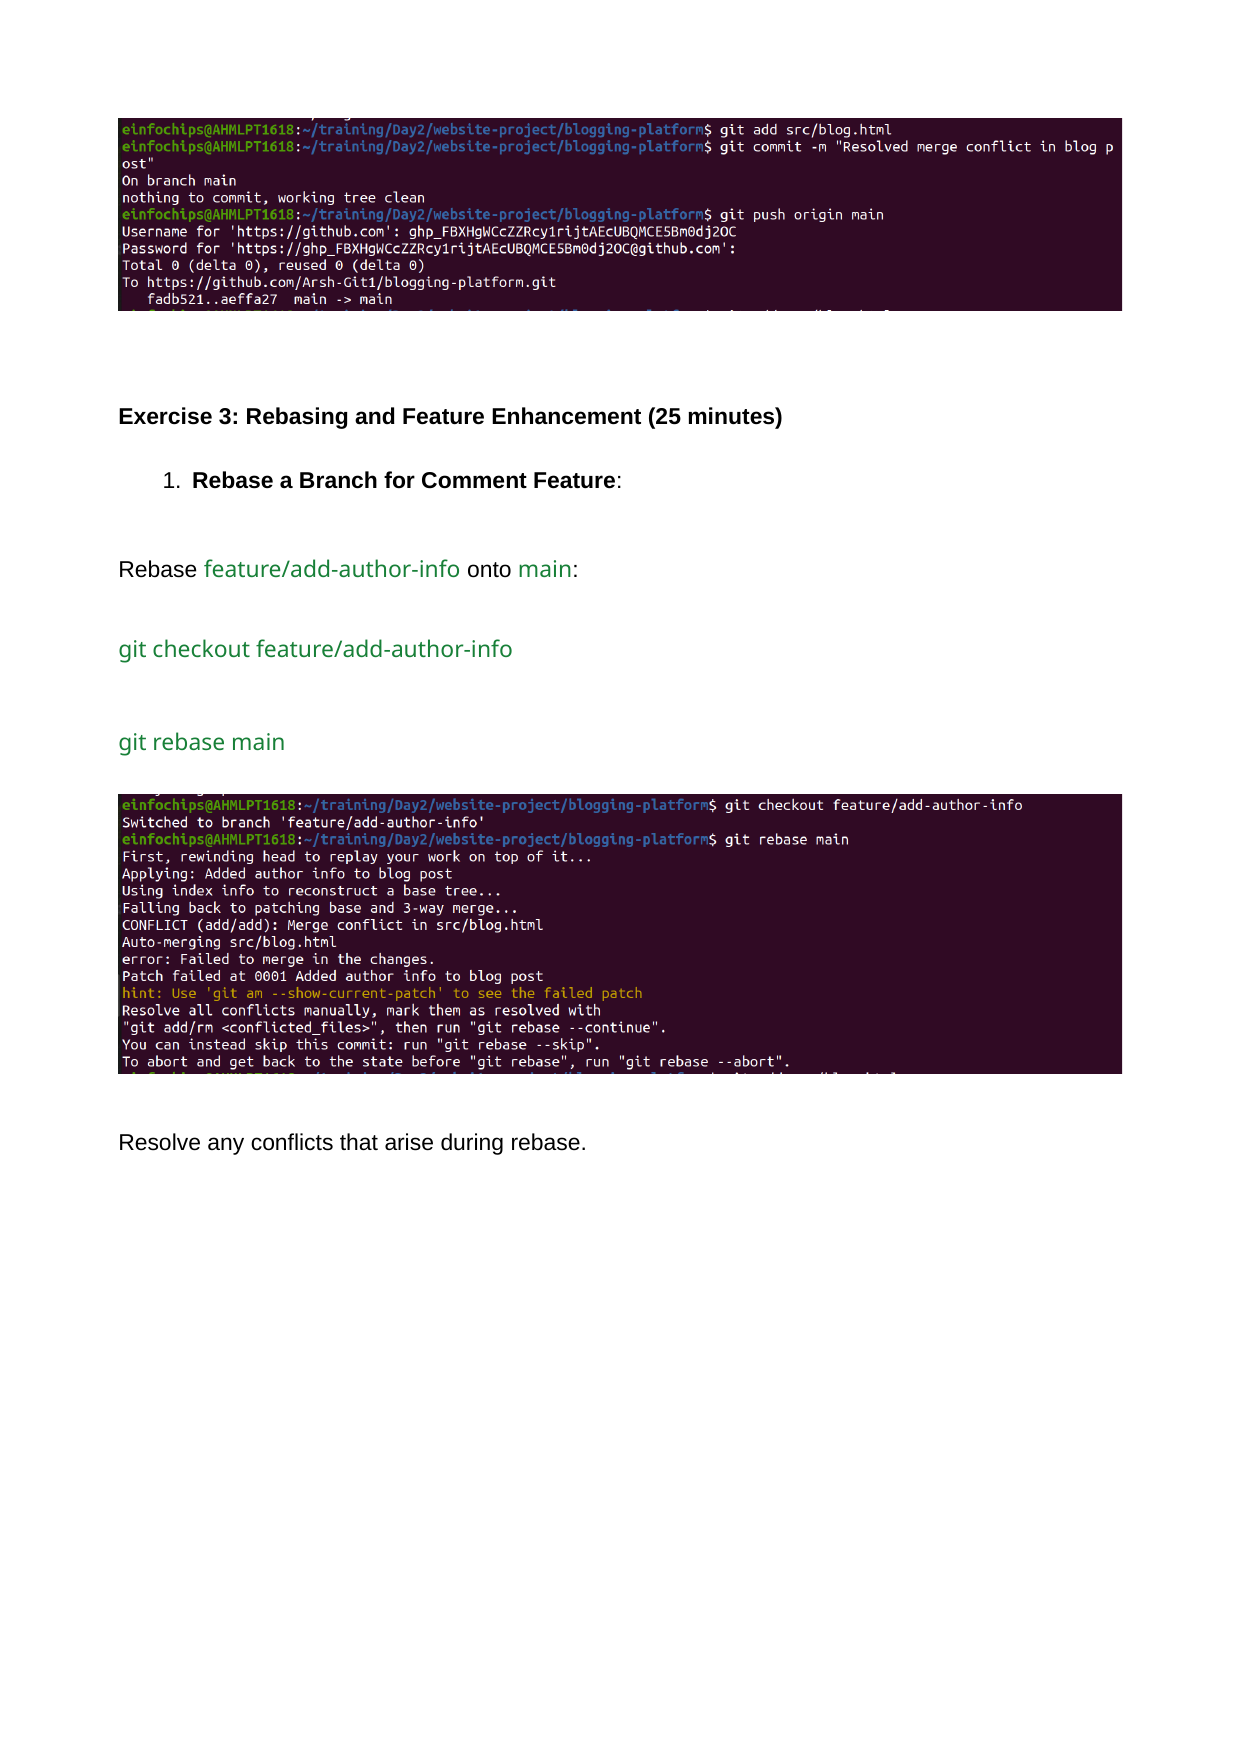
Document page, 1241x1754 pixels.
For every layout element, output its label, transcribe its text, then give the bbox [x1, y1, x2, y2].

text git rebase main [118, 726, 1122, 757]
text Rebase feature/add-author-info onto main: git checkout feature/add-author-info [118, 553, 1122, 664]
picture [118, 794, 1123, 1074]
picture [118, 118, 1123, 311]
list Rebase a Branch for Comment Feature: [162, 467, 1122, 493]
text Resolve any conflicts that arise during rebase. [118, 1129, 1122, 1155]
subtitle Exercise 3: Rebasing and Feature Enhancement (25 minutes) [118, 403, 1122, 429]
